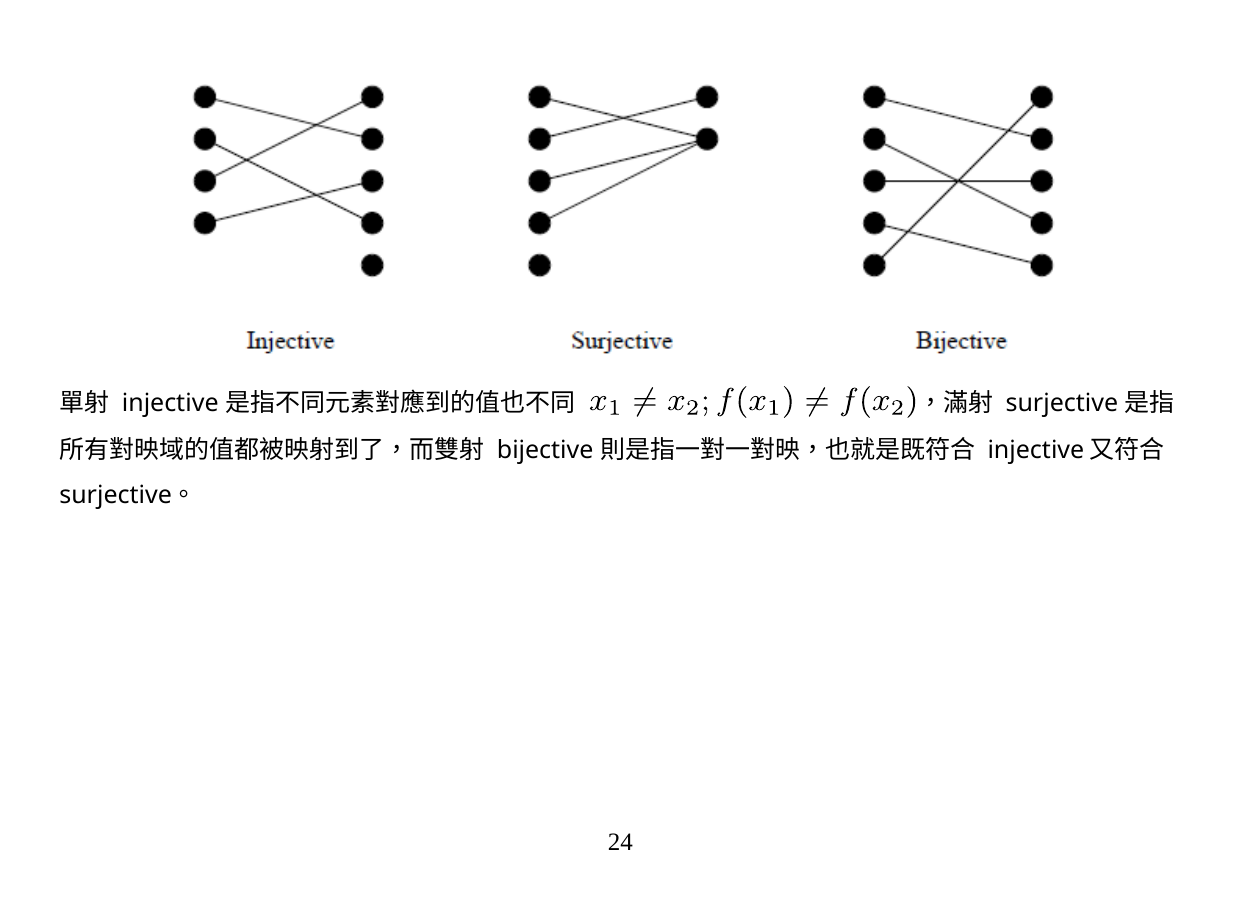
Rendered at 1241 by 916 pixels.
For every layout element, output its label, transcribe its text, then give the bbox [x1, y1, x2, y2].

picture [174, 59, 1067, 374]
text 單射 injective 是指不同元素對應到的值也不同 ，滿射 surjective 是指所有對映域的值都被映射到了，而雙射 bijective 則是指一對一對映，也就是既符合 injective又符合 surjective。 [59, 59, 1181, 511]
